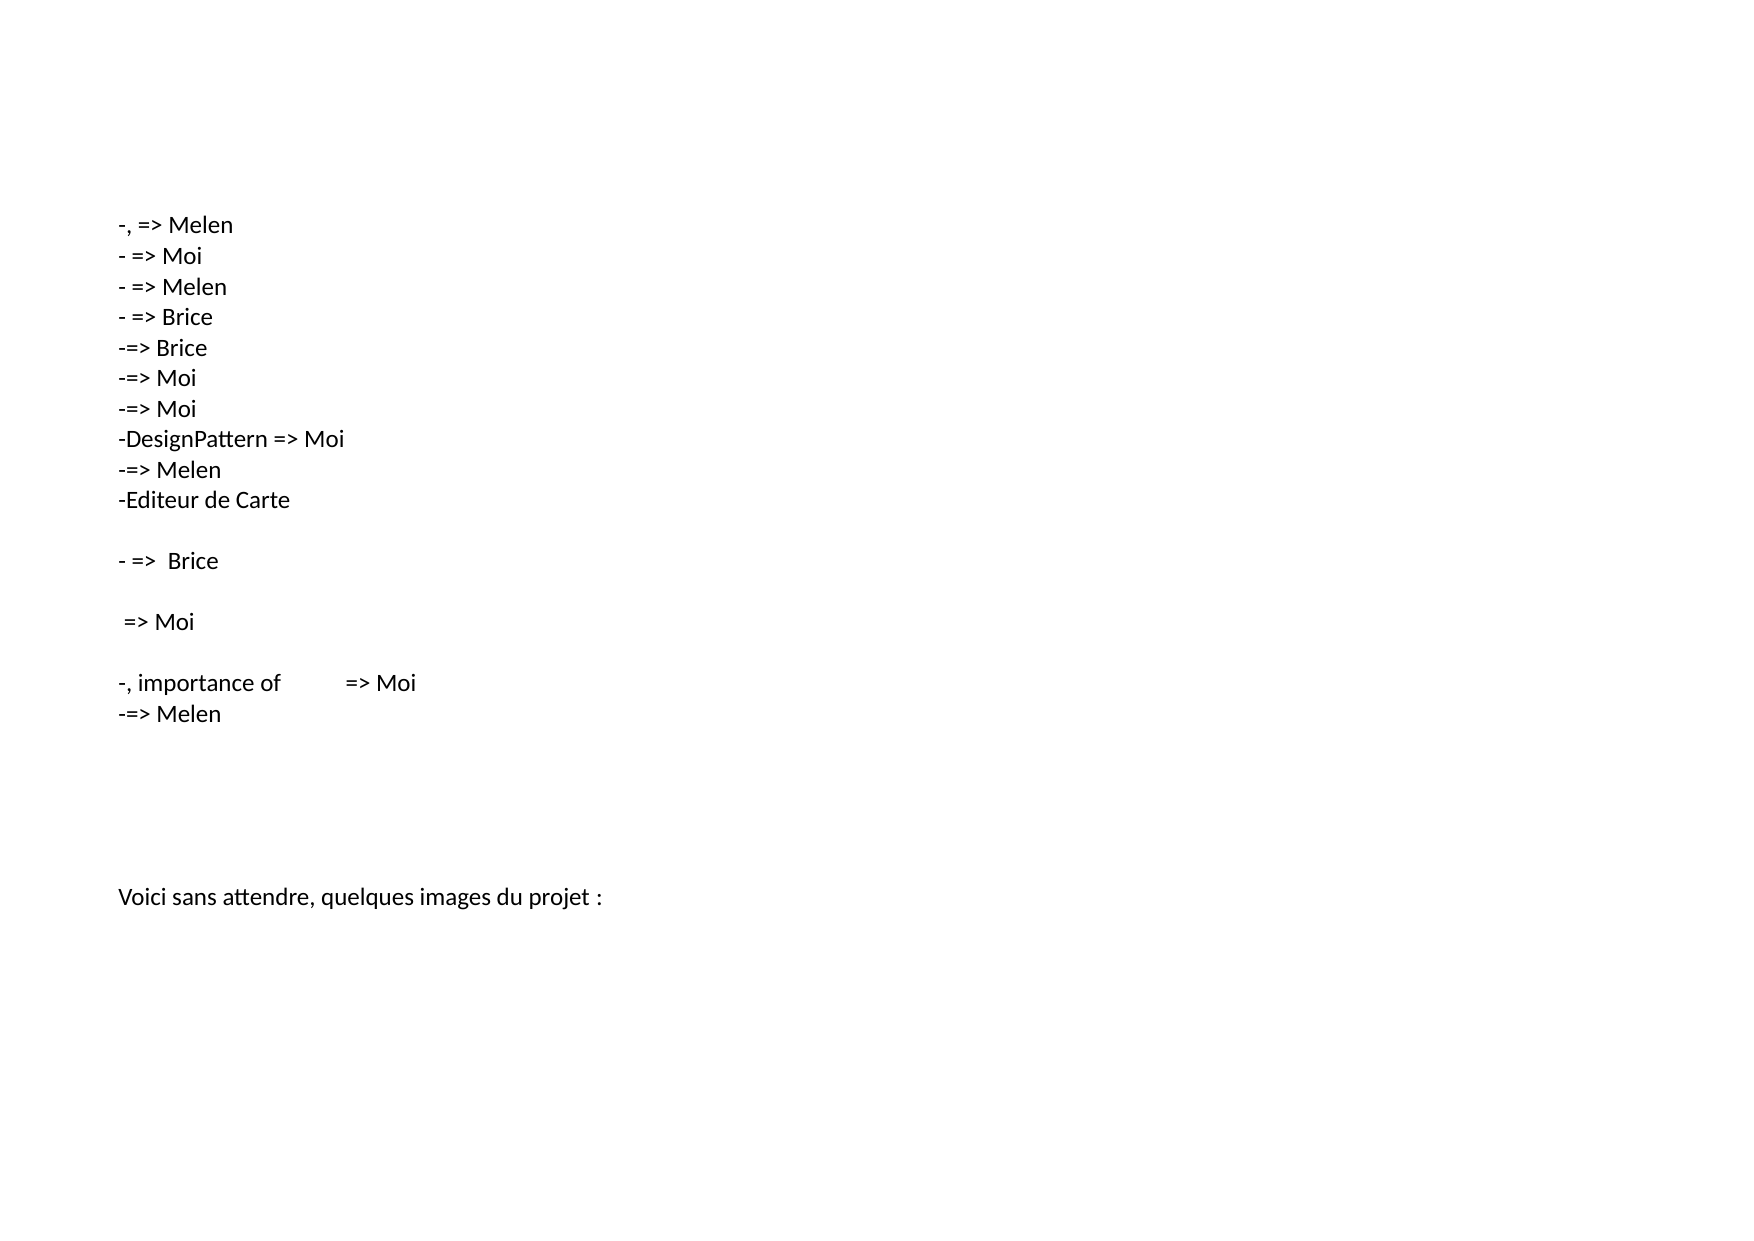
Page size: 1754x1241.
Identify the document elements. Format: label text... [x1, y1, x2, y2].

text -DesignPattern => Moi [118, 423, 1636, 454]
text - => Brice [118, 545, 1636, 576]
text -, importance of => Moi [118, 667, 1636, 698]
text -Editeur de Carte [118, 484, 1636, 515]
text -=> Brice [118, 332, 1636, 362]
text => Moi [118, 606, 1636, 637]
text Voici sans attendre, quelques images du projet : [118, 881, 1636, 912]
text - => Melen [118, 271, 1636, 301]
text -=> Melen [118, 454, 1636, 484]
text -=> Melen [118, 698, 1636, 728]
text -=> Moi [118, 393, 1636, 423]
text -, => Melen [118, 210, 1636, 240]
text - => Brice [118, 301, 1636, 332]
text - => Moi [118, 240, 1636, 271]
text -=> Moi [118, 362, 1636, 393]
